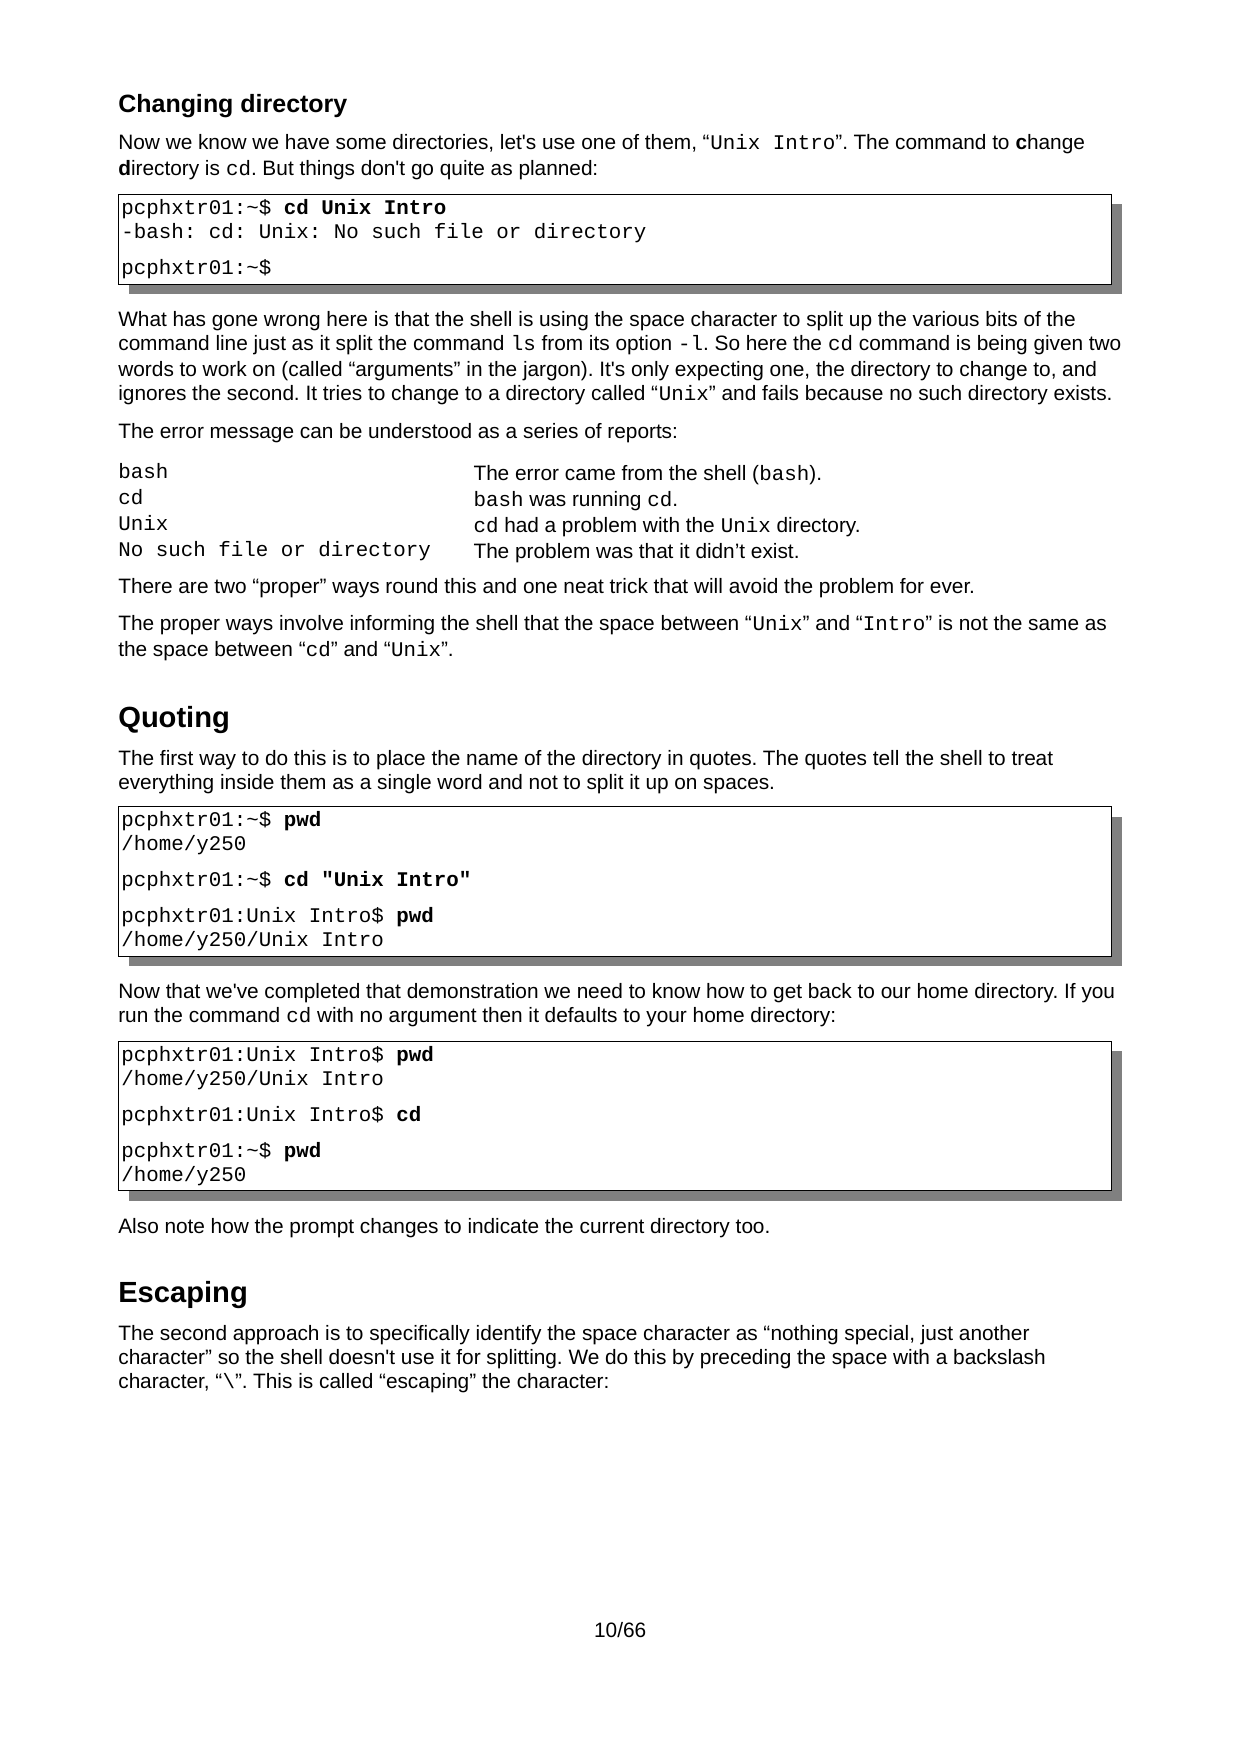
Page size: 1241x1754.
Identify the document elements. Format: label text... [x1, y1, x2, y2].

table_cell bash was running cd. [473, 487, 1122, 513]
text pcphxtr01:~$ cd Unix Intro -bash: cd: Unix: No such file or directory [119, 195, 1111, 244]
table_cell cd [118, 487, 473, 513]
text What has gone wrong here is that the shell is using the space character to split up the various bits of the command line just as it split the command ls from its option -l. So here the cd command is being given two words to work on (called “arguments” in the jargon). It's only expecting one, the directory to change to, and ignores the second. It tries to change to a directory called “Unix” and fails because no such directory exists. [118, 307, 1122, 406]
text pcphxtr01:~$ [119, 254, 1111, 283]
text The error message can be understood as a series of reports: [118, 419, 1122, 443]
text There are two “proper” ways round this and one neat trick that will avoid the problem for ever. [118, 574, 1122, 598]
text pcphxtr01:Unix Intro$ pwd /home/y250/Unix Intro [119, 902, 1111, 956]
text pcphxtr01:~$ pwd /home/y250 [119, 807, 1111, 857]
text pcphxtr01:~$ pwd /home/y250 [119, 1137, 1111, 1190]
table_cell The problem was that it didn’t exist. [473, 539, 1122, 562]
text Now that we've completed that demonstration we need to know how to get back to our home directory. If you run the command cd with no argument then it defaults to your home directory: [118, 979, 1122, 1028]
text pcphxtr01:~$ cd "Unix Intro" [119, 866, 1111, 893]
text The first way to do this is to place the name of the directory in quotes. The quotes tell the shell to treat everything inside them as a single word and not to split it up on spaces. [118, 746, 1122, 794]
text pcphxtr01:Unix Intro$ pwd /home/y250/Unix Intro [119, 1042, 1111, 1091]
text Also note how the prompt changes to indicate the current directory too. [118, 1213, 1122, 1237]
subtitle Escaping [118, 1275, 1122, 1308]
table_cell cd had a problem with the Unix directory. [473, 513, 1122, 538]
text The proper ways involve informing the shell that the space between “Unix” and “Intro” is not the same as the space between “cd” and “Unix”. [118, 611, 1122, 662]
text Now we know we have some directories, let's use one of them, “Unix Intro”. The command to change directory is cd. But things don't go quite as planned: [118, 130, 1122, 181]
subtitle Changing directory [118, 88, 1122, 117]
table_cell No such file or directory [118, 539, 473, 562]
subtitle Quoting [118, 700, 1122, 733]
table_cell Unix [118, 513, 473, 538]
text The second approach is to specifically identify the space character as “nothing special, just another character” so the shell doesn't use it for splitting. We do this by preceding the space with a backslash character, “\”. This is called “escaping” the character: [118, 1321, 1122, 1395]
table_header The error came from the shell (bash). [473, 461, 1122, 487]
table_header bash [118, 461, 473, 487]
text pcphxtr01:Unix Intro$ cd [119, 1101, 1111, 1127]
